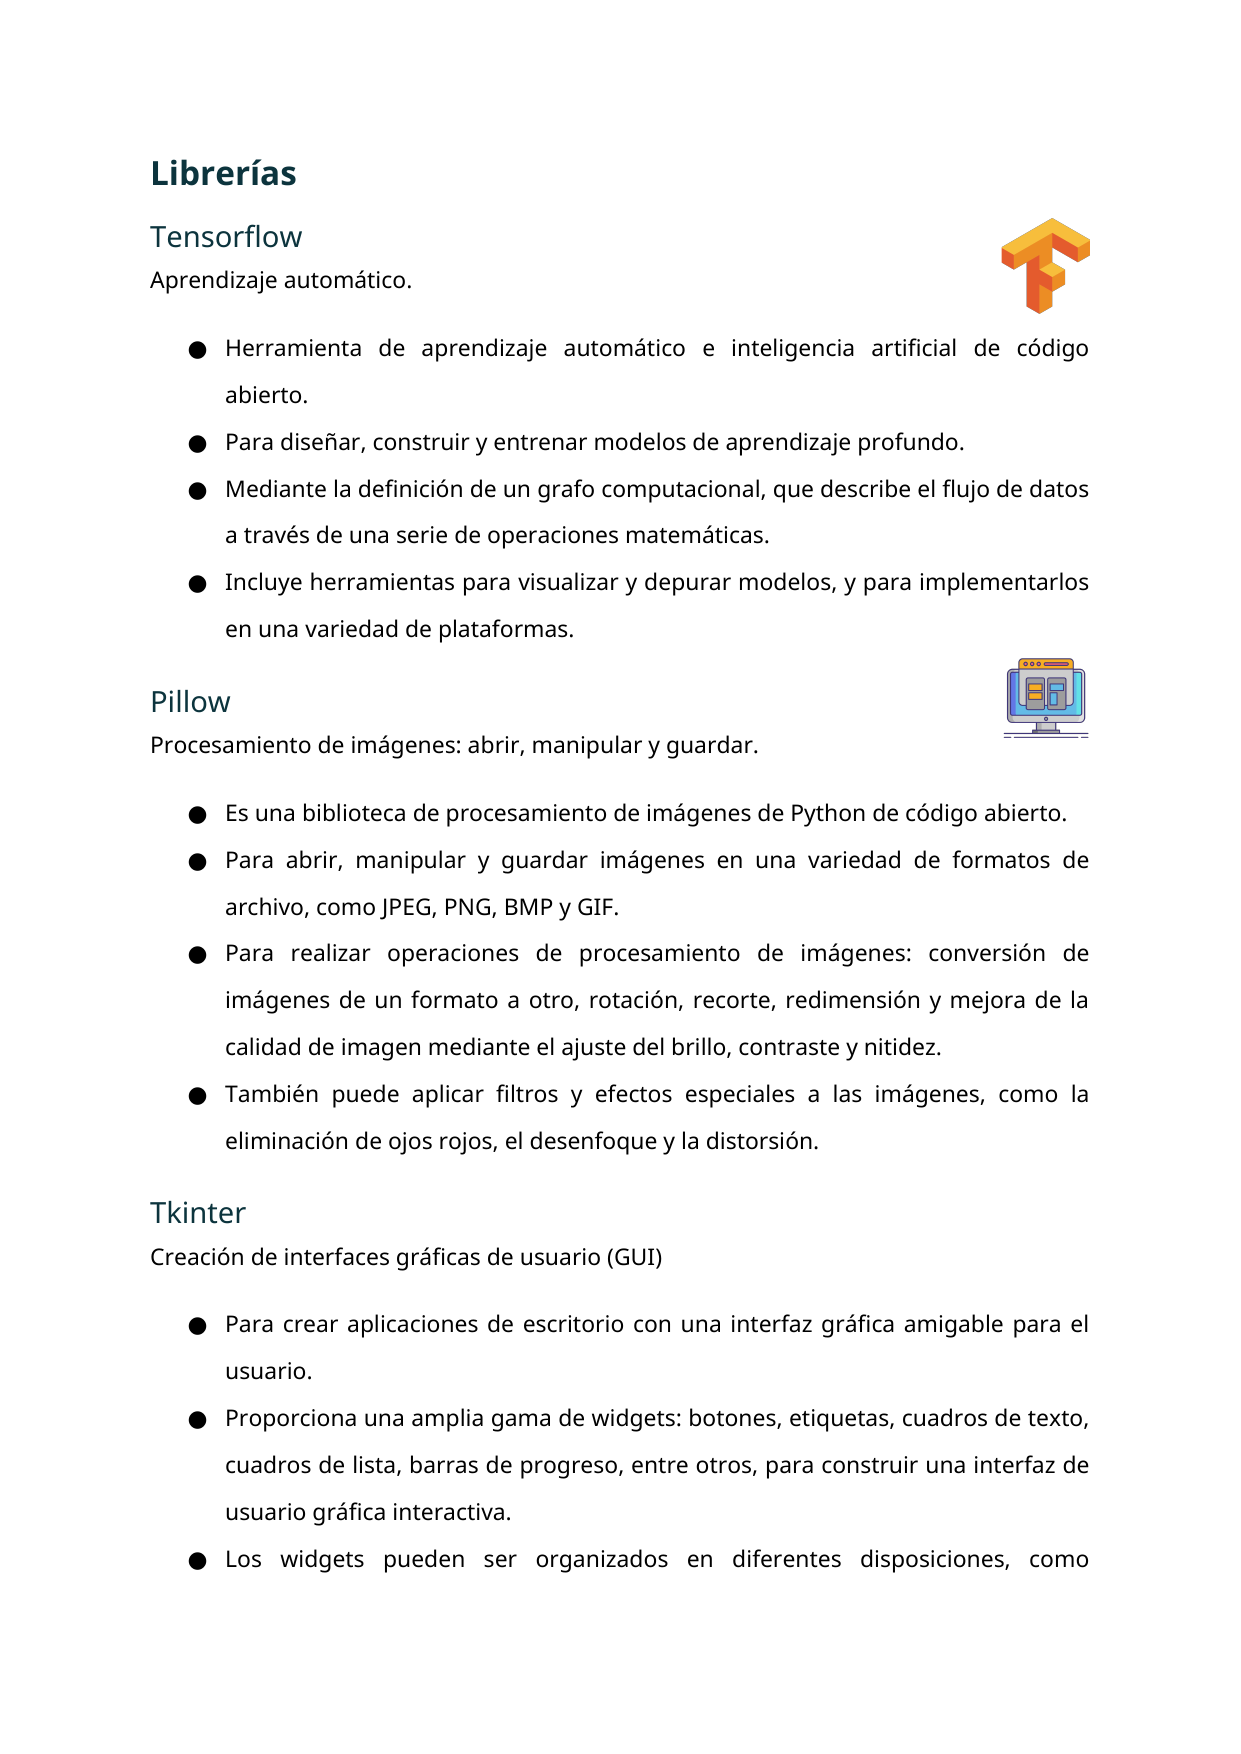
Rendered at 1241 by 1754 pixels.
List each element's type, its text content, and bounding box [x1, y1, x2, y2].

list Los widgets pueden ser organizados en diferentes disposiciones, como [187, 1543, 1090, 1574]
subtitle Tkinter [150, 1192, 1090, 1232]
list Proporciona una amplia gama de widgets: botones, etiquetas, cuadros de texto, cuadros de lista, barras de progreso, entre otros, para construir una interfaz de usuario gráfica interactiva. [187, 1402, 1090, 1527]
subtitle Tensorflow [150, 216, 1090, 256]
picture [1001, 653, 1090, 743]
list Es una biblioteca de procesamiento de imágenes de Python de código abierto. [187, 797, 1090, 828]
list También puede aplicar filtros y efectos especiales a las imágenes, como la eliminación de ojos rojos, el desenfoque y la distorsión. [187, 1078, 1090, 1156]
subtitle Librerías [150, 150, 1090, 195]
list Mediante la definición de un grafo computacional, que describe el flujo de datos a través de una serie de operaciones matemáticas. [187, 473, 1090, 551]
text Creación de interfaces gráficas de usuario (GUI) [150, 1241, 1090, 1272]
text Aprendizaje automático. [150, 264, 1001, 296]
list Para abrir, manipular y guardar imágenes en una variedad de formatos de archivo, como JPEG, PNG, BMP y GIF. [187, 843, 1090, 922]
list Herramienta de aprendizaje automático e inteligencia artificial de código abierto. [187, 332, 1090, 410]
list Para realizar operaciones de procesamiento de imágenes: conversión de imágenes de un formato a otro, rotación, recorte, redimensión y mejora de la calidad de imagen mediante el ajuste del brillo, contraste y nitidez. [187, 937, 1090, 1062]
list Incluye herramientas para visualizar y depurar modelos, y para implementarlos en una variedad de plataformas. [187, 566, 1090, 644]
picture [1001, 218, 1090, 314]
text Procesamiento de imágenes: abrir, manipular y guardar. [150, 729, 1090, 760]
list Para diseñar, construir y entrenar modelos de aprendizaje profundo. [187, 426, 1090, 457]
subtitle Pillow [150, 681, 1001, 721]
list Para crear aplicaciones de escritorio con una interfaz gráfica amigable para el usuario. [187, 1308, 1090, 1386]
